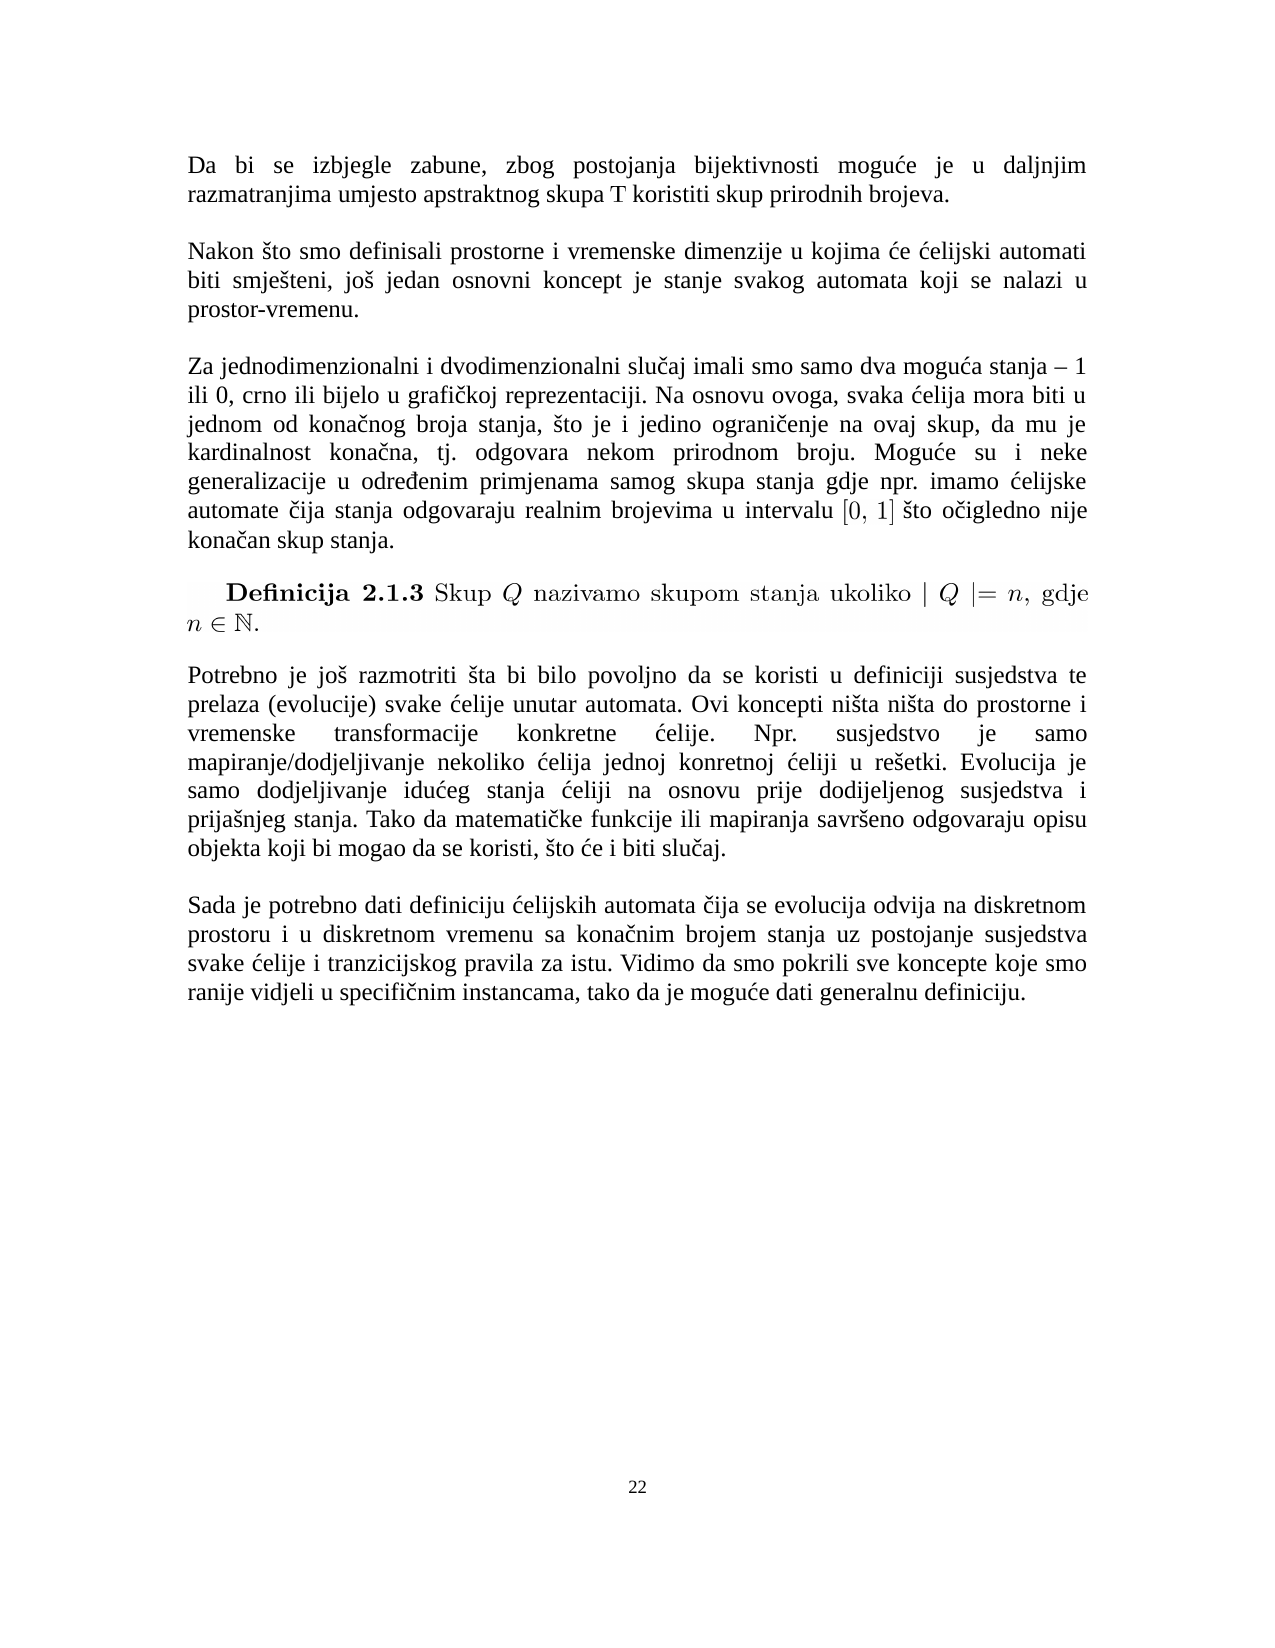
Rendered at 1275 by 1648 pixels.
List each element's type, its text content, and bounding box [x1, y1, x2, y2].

picture [610, 186, 626, 202]
text Nakon što smo definisali prostorne i vremenske dimenzije u kojima će ćelijski automati biti smješteni, još jedan osnovni koncept je stanje svakog automata koji se nalazi u prostor-vremenu. [187, 236, 1088, 322]
picture [187, 582, 1088, 632]
text Potrebno je još razmotriti šta bi bilo povoljno da se koristi u definiciji susjedstva te prelaza (evolucije) svake ćelije unutar automata. Ovi koncepti ništa ništa do prostorne i vremenske transformacije konkretne ćelije. Npr. susjedstvo je samo mapiranje/dodjeljivanje nekoliko ćelija jednoj konretnoj ćeliji u rešetki. Evolucija je samo dodjeljivanje idućeg stanja ćeliji na osnovu prije dodijeljenog susjedstva i prijašnjeg stanja. Tako da matematičke funkcije ili mapiranja savršeno odgovaraju opisu objekta koji bi mogao da se koristi, što će i biti slučaj. [187, 660, 1088, 862]
text Sada je potrebno dati definiciju ćelijskih automata čija se evolucija odvija na diskretnom prostoru i u diskretnom vremenu sa konačnim brojem stanja uz postojanje susjedstva svake ćelije i tranzicijskog pravila za istu. Vidimo da smo pokrili sve koncepte koje smo ranije vidjeli u specifičnim instancama, tako da je moguće dati generalnu definiciju. [187, 890, 1088, 1005]
text Za jednodimenzionalni i dvodimenzionalni slučaj imali smo samo dva moguća stanja – 1 ili 0, crno ili bijelo u grafičkoj reprezentaciji. Na osnovu ovoga, svaka ćelija mora biti u jednom od konačnog broja stanja, što je i jedino ograničenje na ovaj skup, da mu je kardinalnost konačna, tj. odgovara nekom prirodnom broju. Moguće su i neke generalizacije u određenim primjenama samog skupa stanja gdje npr. imamo ćelijske automate čija stanja odgovaraju realnim brojevima u intervalu što očigledno nije konačan skup stanja. [187, 351, 1088, 553]
picture [844, 499, 893, 525]
text Da bi se izbjegle zabune, zbog postojanja bijektivnosti moguće je u daljnjim razmatranjima umjesto apstraktnog skupa koristiti skup prirodnih brojeva. [187, 150, 1088, 207]
